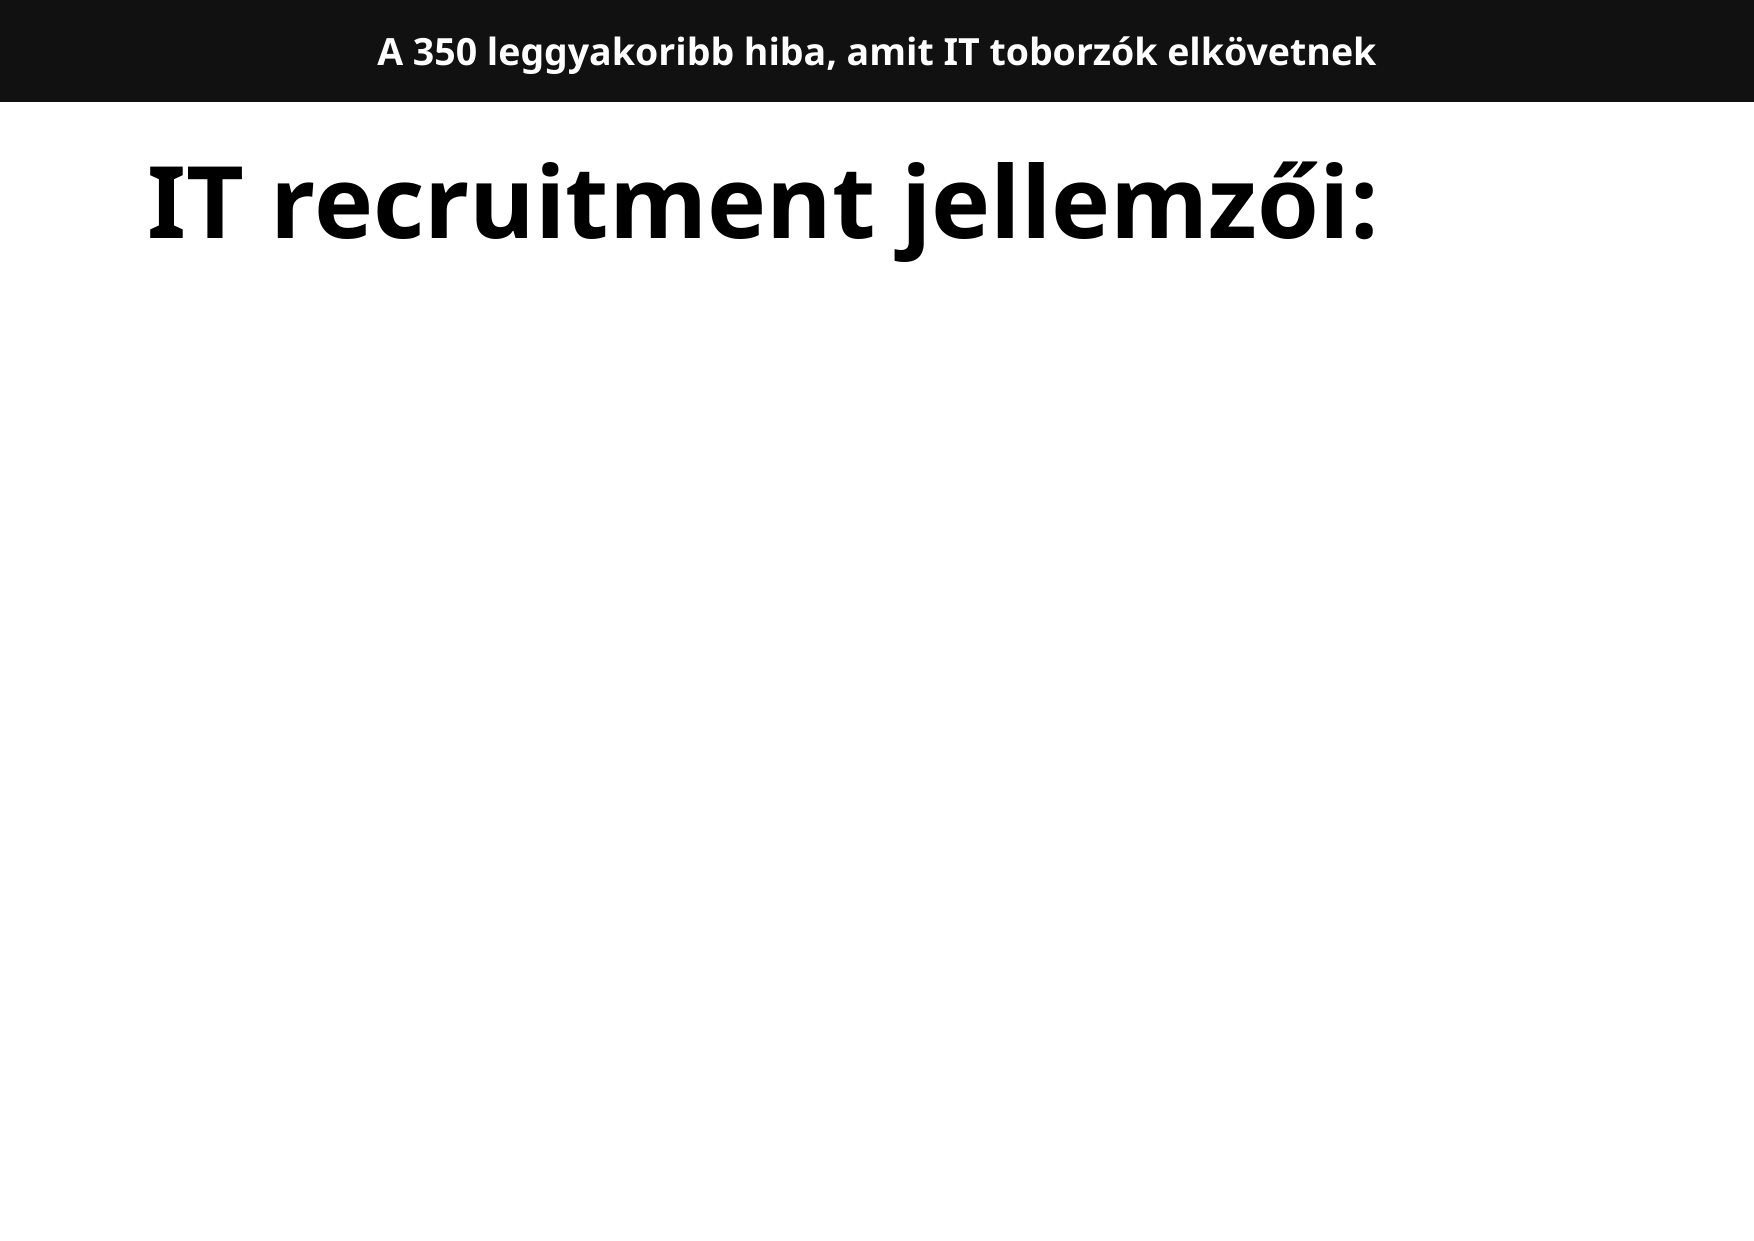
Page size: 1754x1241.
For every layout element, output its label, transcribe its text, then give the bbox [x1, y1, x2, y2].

text IT recruitment jellemzői: [0, 132, 1754, 268]
